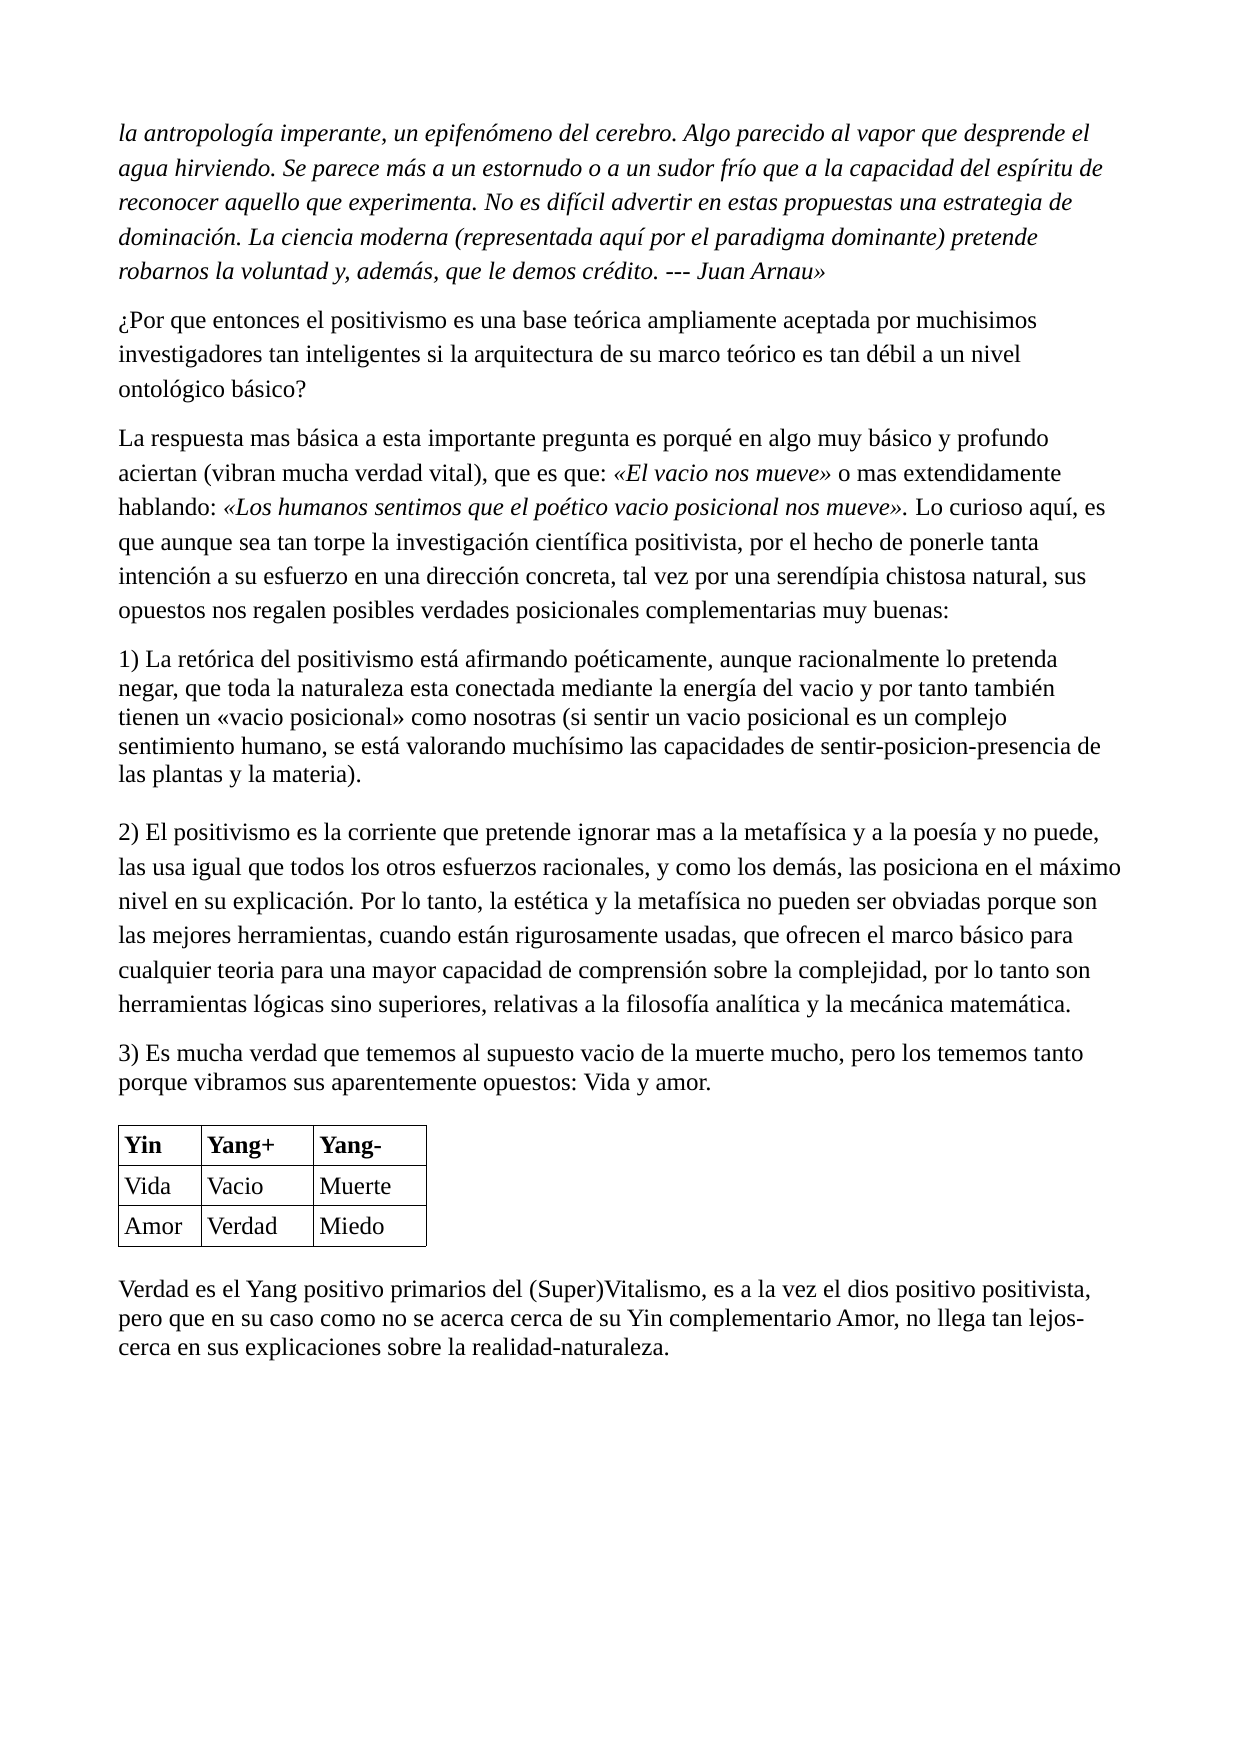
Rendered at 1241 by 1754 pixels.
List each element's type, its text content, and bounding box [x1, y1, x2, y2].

text La respuesta mas básica a esta importante pregunta es porqué en algo muy básico y profundo aciertan (vibran mucha verdad vital), que es que: «El vacio nos mueve» o mas extendidamente hablando: «Los humanos sentimos que el poético vacio posicional nos mueve». Lo curioso aquí, es que aunque sea tan torpe la investigación científica positivista, por el hecho de ponerle tanta intención a su esfuerzo en una dirección concreta, tal vez por una serendípia chistosa natural, sus opuestos nos regalen posibles verdades posicionales complementarias muy buenas: [118, 423, 1122, 624]
text 1) La retórica del positivismo está afirmando poéticamente, aunque racionalmente lo pretenda negar, que toda la naturaleza esta conectada mediante la energía del vacio y por tanto también tienen un «vacio posicional» como nosotras (si sentir un vacio posicional es un complejo sentimiento humano, se está valorando muchísimo las capacidades de sentir-posicion-presencia de las plantas y la materia). [118, 644, 1122, 788]
table_cell Vida [119, 1166, 201, 1205]
table_header Yang- [314, 1126, 426, 1165]
table_cell Muerte [314, 1166, 426, 1205]
table_header Yang+ [202, 1126, 313, 1165]
text ¿Por que entonces el positivismo es una base teórica ampliamente aceptada por muchisimos investigadores tan inteligentes si la arquitectura de su marco teórico es tan débil a un nivel ontológico básico? [118, 305, 1122, 403]
text la antropología imperante, un epifenómeno del cerebro. Algo parecido al vapor que desprende el agua hirviendo. Se parece más a un estornudo o a un sudor frío que a la capacidad del espíritu de reconocer aquello que experimenta. No es difícil advertir en estas propuestas una estrategia de dominación. La ciencia moderna (representada aquí por el paradigma dominante) pretende robarnos la voluntad y, además, que le demos crédito. --- Juan Arnau» [118, 118, 1122, 285]
text Verdad es el Yang positivo primarios del (Super)Vitalismo, es a la vez el dios positivo positivista, pero que en su caso como no se acerca cerca de su Yin complementario Amor, no llega tan lejos-cerca en sus explicaciones sobre la realidad-naturaleza. [118, 1274, 1122, 1361]
table_cell Miedo [314, 1206, 426, 1246]
table_cell Amor [119, 1206, 201, 1246]
text 2) El positivismo es la corriente que pretende ignorar mas a la metafísica y a la poesía y no puede, las usa igual que todos los otros esfuerzos racionales, y como los demás, las posiciona en el máximo nivel en su explicación. Por lo tanto, la estética y la metafísica no pueden ser obviadas porque son las mejores herramientas, cuando están rigurosamente usadas, que ofrecen el marco básico para cualquier teoria para una mayor capacidad de comprensión sobre la complejidad, por lo tanto son herramientas lógicas sino superiores, relativas a la filosofía analítica y la mecánica matemática. [118, 817, 1122, 1018]
table_header Yin [119, 1126, 201, 1165]
table_cell Verdad [202, 1206, 313, 1246]
table_cell Vacio [202, 1166, 313, 1205]
text 3) Es mucha verdad que tememos al supuesto vacio de la muerte mucho, pero los tememos tanto porque vibramos sus aparentemente opuestos: Vida y amor. [118, 1038, 1122, 1096]
